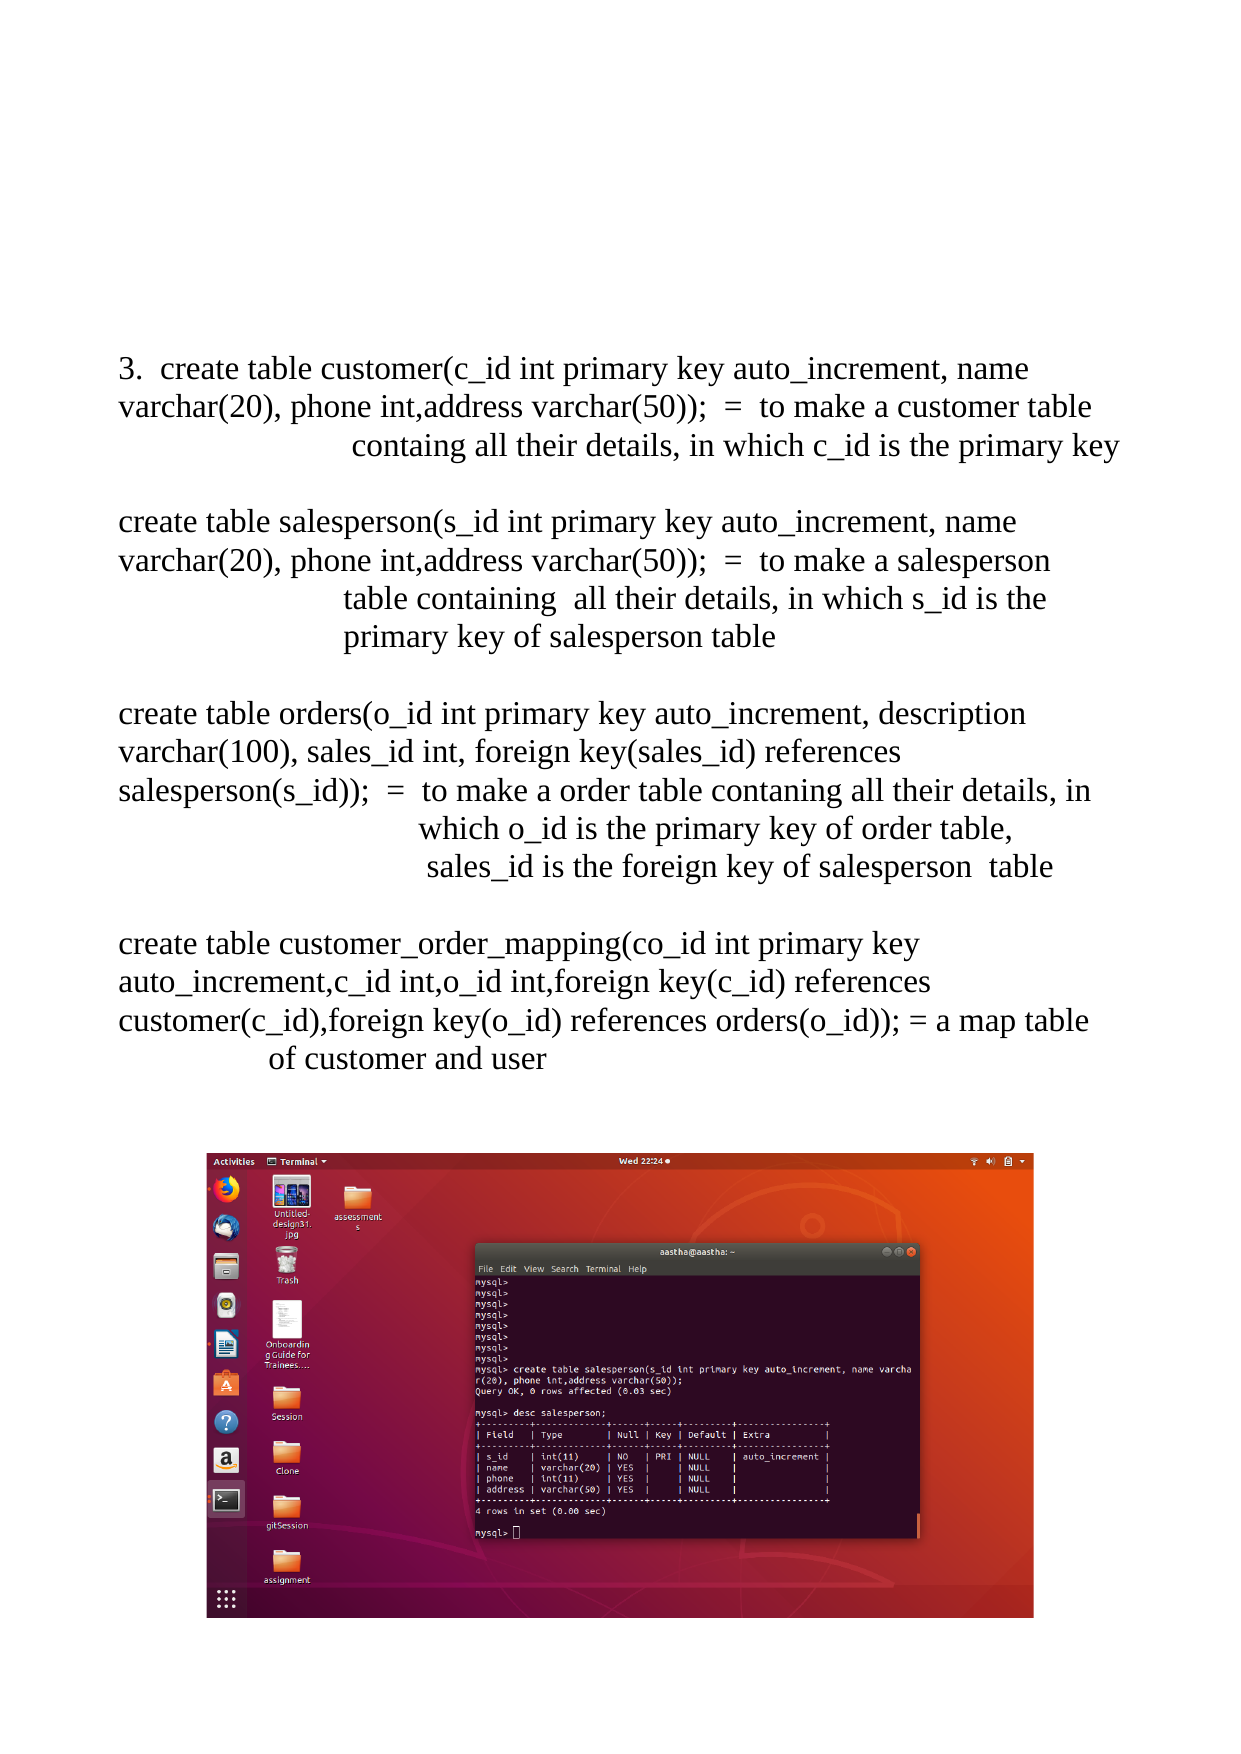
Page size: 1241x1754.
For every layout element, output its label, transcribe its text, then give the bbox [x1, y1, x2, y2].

text which o_id is the primary key of order table, [118, 808, 1122, 846]
text sales_id is the foreign key of salesperson table [118, 846, 1122, 885]
text of customer and user [118, 1038, 1122, 1076]
text primary key of salesperson table [118, 616, 1122, 655]
text 3. create table customer(c_id int primary key auto_increment, name varchar(20), phone int,address varchar(50)); = to make a customer table [118, 348, 1122, 425]
picture [206, 1153, 1034, 1618]
text containg all their details, in which c_id is the primary key [118, 425, 1122, 463]
text create table orders(o_id int primary key auto_increment, description varchar(100), sales_id int, foreign key(sales_id) references salesperson(s_id)); = to make a order table contaning all their details, in [118, 693, 1122, 808]
text create table customer_order_mapping(co_id int primary key auto_increment,c_id int,o_id int,foreign key(c_id) references customer(c_id),foreign key(o_id) references orders(o_id)); = a map table [118, 923, 1122, 1038]
text create table salesperson(s_id int primary key auto_increment, name varchar(20), phone int,address varchar(50)); = to make a salesperson [118, 501, 1122, 578]
text table containing all their details, in which s_id is the [118, 578, 1122, 616]
